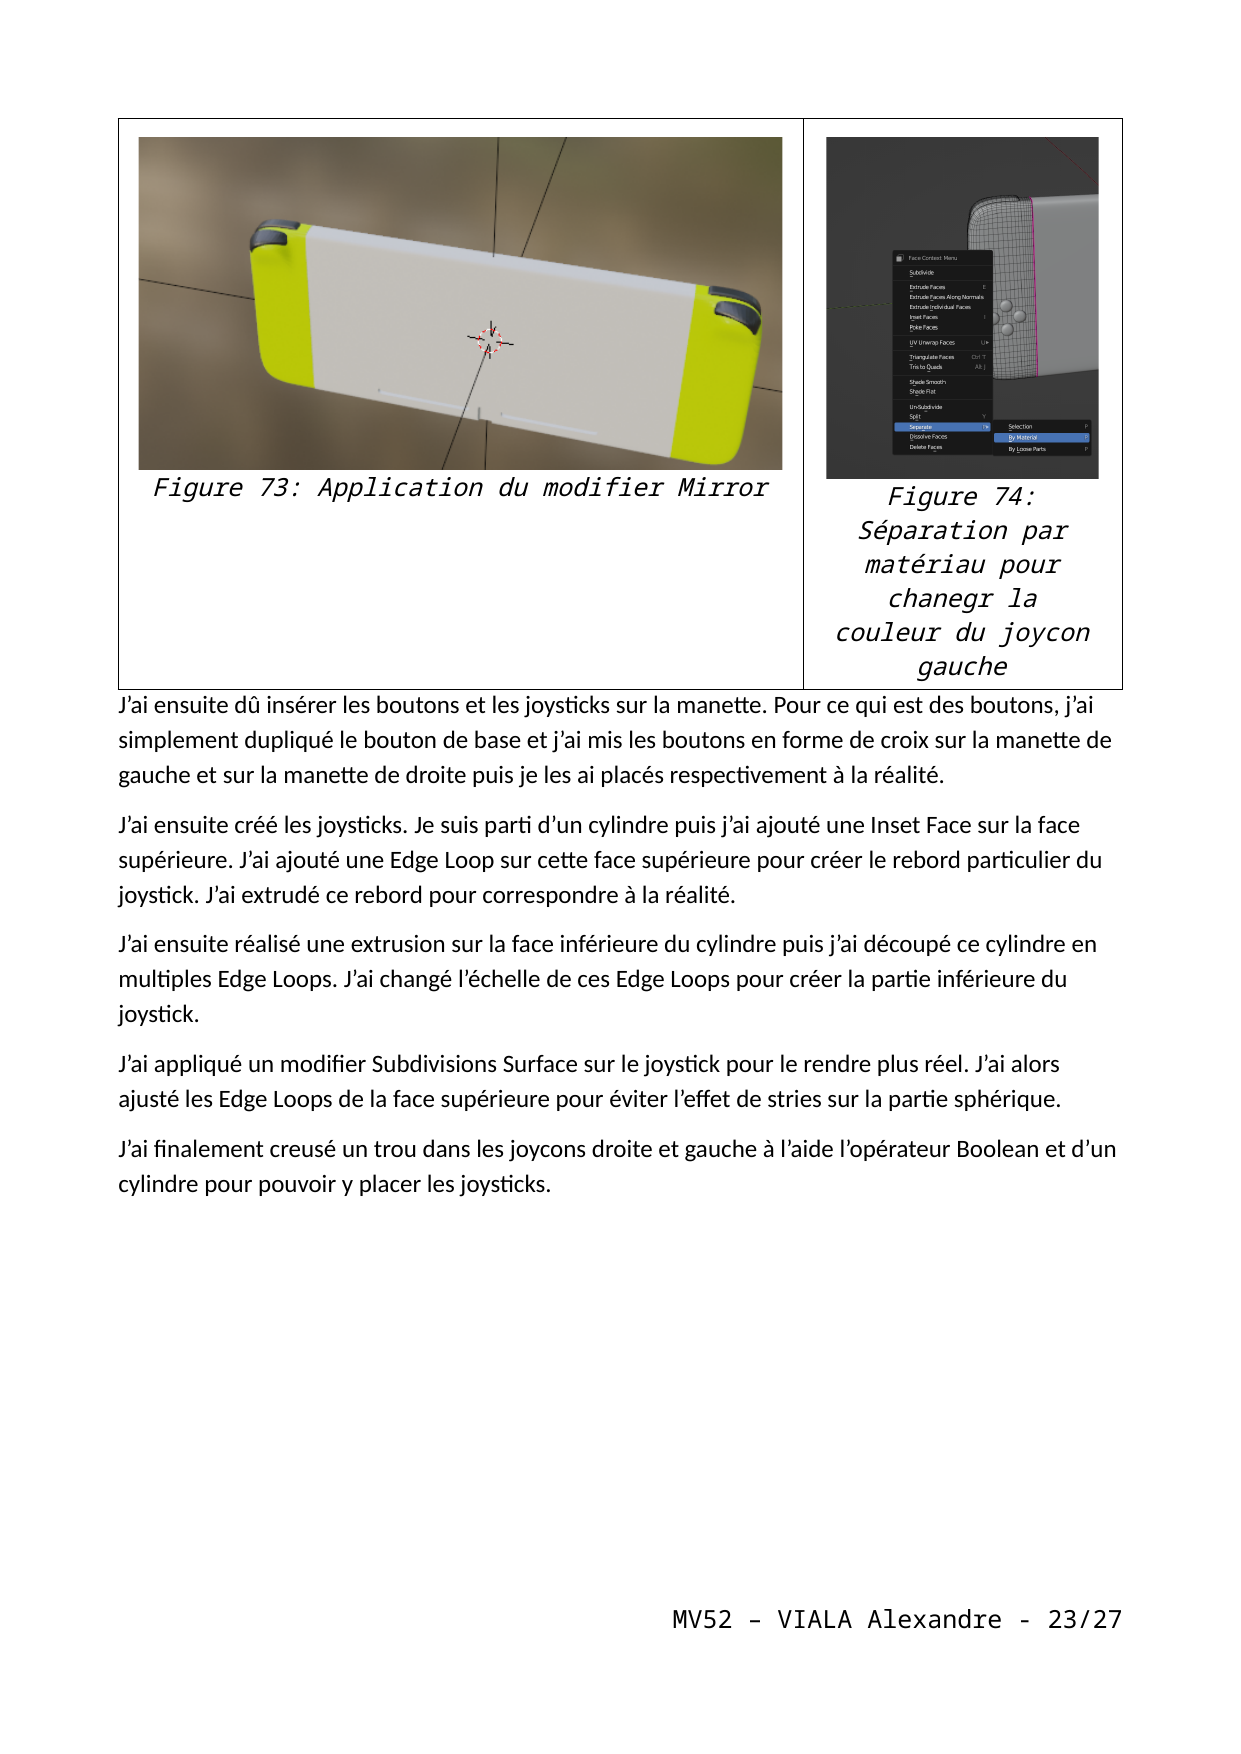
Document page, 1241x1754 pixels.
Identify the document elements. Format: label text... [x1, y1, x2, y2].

text J’ai ensuite réalisé une extrusion sur la face inférieure du cylindre puis j’ai découpé ce cylindre en multiples Edge Loops. J’ai changé l’échelle de ces Edge Loops pour créer la partie inférieure du joystick. [118, 929, 1122, 1029]
picture [826, 137, 1099, 479]
text J’ai finalement creusé un trou dans les joycons droite et gauche à l’aide l’opérateur Boolean et d’un cylindre pour pouvoir y placer les joysticks. [118, 1133, 1122, 1198]
text J’ai appliqué un modifier Subdivisions Surface sur le joystick pour le rendre plus réel. J’ai alors ajusté les Edge Loops de la face supérieure pour éviter l’effet de stries sur la partie sphérique. [118, 1048, 1122, 1114]
table_header [804, 119, 1122, 688]
table_header [119, 119, 803, 688]
text J’ai ensuite dû insérer les boutons et les joysticks sur la manette. Pour ce qui est des boutons, j’ai simplement dupliqué le bouton de base et j’ai mis les boutons en forme de croix sur la manette de gauche et sur la manette de droite puis je les ai placés respectivement à la réalité. [118, 690, 1122, 790]
picture [138, 137, 783, 470]
text J’ai ensuite créé les joysticks. Je suis parti d’un cylindre puis j’ai ajouté une Inset Face sur la face supérieure. J’ai ajouté une Edge Loop sur cette face supérieure pour créer le rebord particulier du joystick. J’ai extrudé ce rebord pour correspondre à la réalité. [118, 809, 1122, 909]
